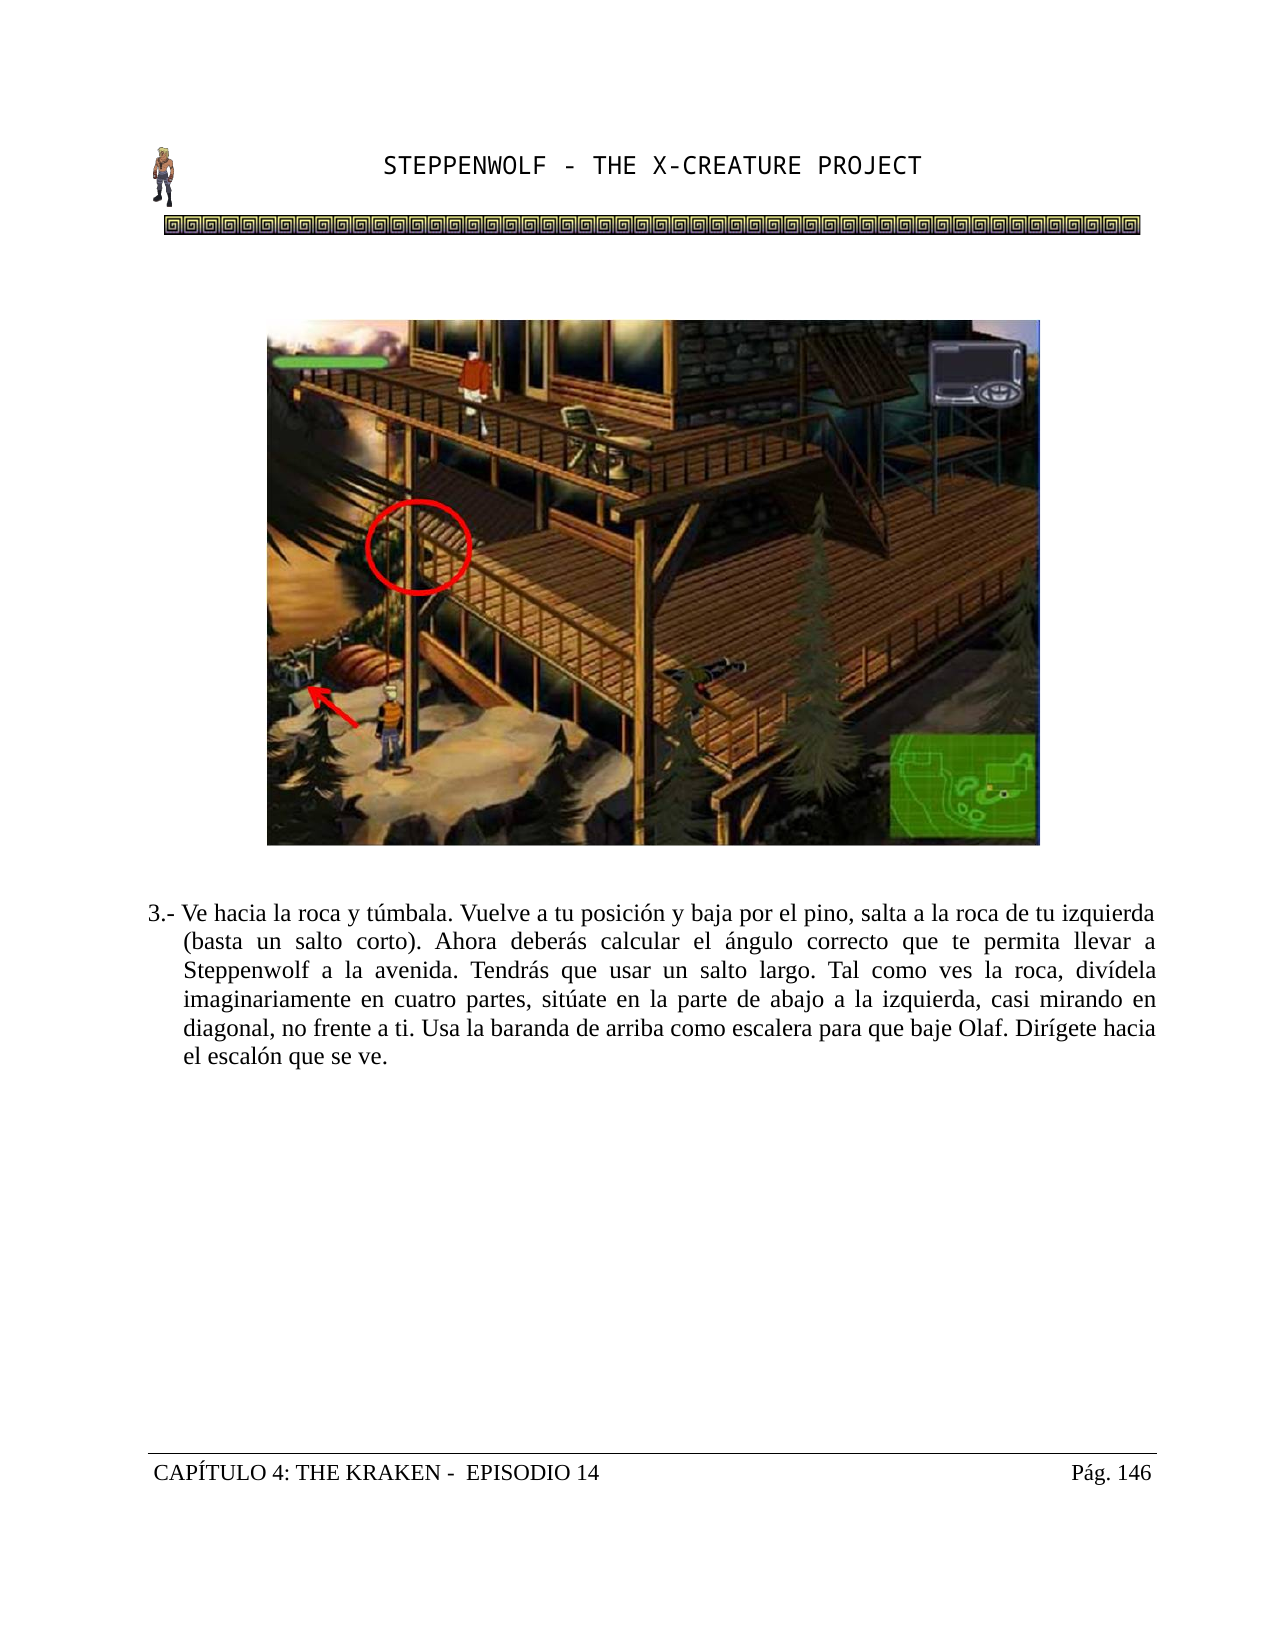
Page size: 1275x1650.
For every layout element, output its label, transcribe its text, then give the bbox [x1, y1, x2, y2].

picture [164, 215, 1141, 235]
picture [266, 319, 1041, 846]
text 3.- Ve hacia la roca y túmbala. Vuelve a tu posición y baja por el pino, salta a la roca de tu izquierda (basta un salto corto). Ahora deberás calcular el ángulo correcto que te permita llevar a Steppenwolf a la avenida. Tendrás que usar un salto largo. Tal como ves la roca, divídela imaginariamente en cuatro partes, sitúate en la parte de abajo a la izquierda, casi mirando en diagonal, no frente a ti. Usa la baranda de arriba como escalera para que baje Olaf. Dirígete hacia el escalón que se ve. [148, 898, 1157, 1070]
picture [147, 147, 181, 207]
